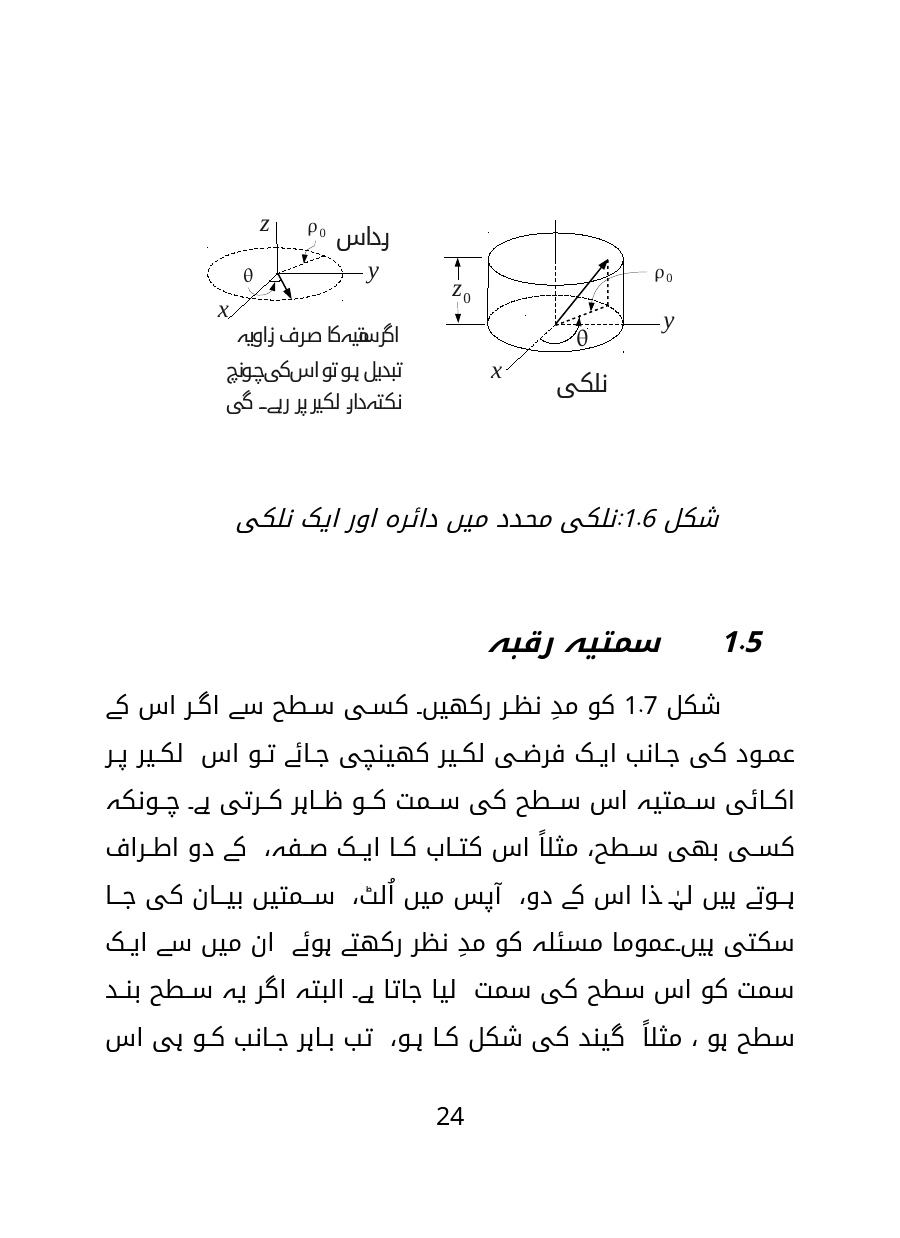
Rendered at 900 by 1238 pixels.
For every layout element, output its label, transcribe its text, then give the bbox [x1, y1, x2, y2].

subtitle سمتیہ رقبہ [105, 615, 720, 670]
text شکل 1.7 کو مدِ نظر رکھیں۔ کسی سطح سے اگر اس کے عمود کی جانب ایک فرضی لکیر کھینچی جائے تو اس لکیر پر اکائی سمتیہ اس سطح کی سمت کو ظاہر کرتی ہے۔ چونکہ کسی بھی سطح، مثلاً اس کتاب کا ایک صفہ، کے دو اطراف ہوتے ہیں لہٰذا اس کے دو، آپس میں اُلٹ، سمتیں بیان کی جا سکتی ہیں۔عموما مسئلہ کو مدِ نظر رکھتے ہوئے ان میں سے ایک سمت کو اس سطح کی سمت لیا جاتا ہے۔ البتہ اگر یہ سطح بند سطح ہو ، مثلاً گیند کی شکل کا ہو، تب باہر جانب کو ہی اس سطح کی سمت لیا جاتا ہے۔ شکل میں اُوپر کی سطح کا رقبہہے اور اس کی سمت ہے۔ لہٰذا سمتیہ کا طول، ہے اور اس کی سمت ہے یعنی [105, 682, 795, 1062]
text شکل 1.6:نلکی محدد میں دائرہ اور ایک نلکی [180, 181, 718, 543]
